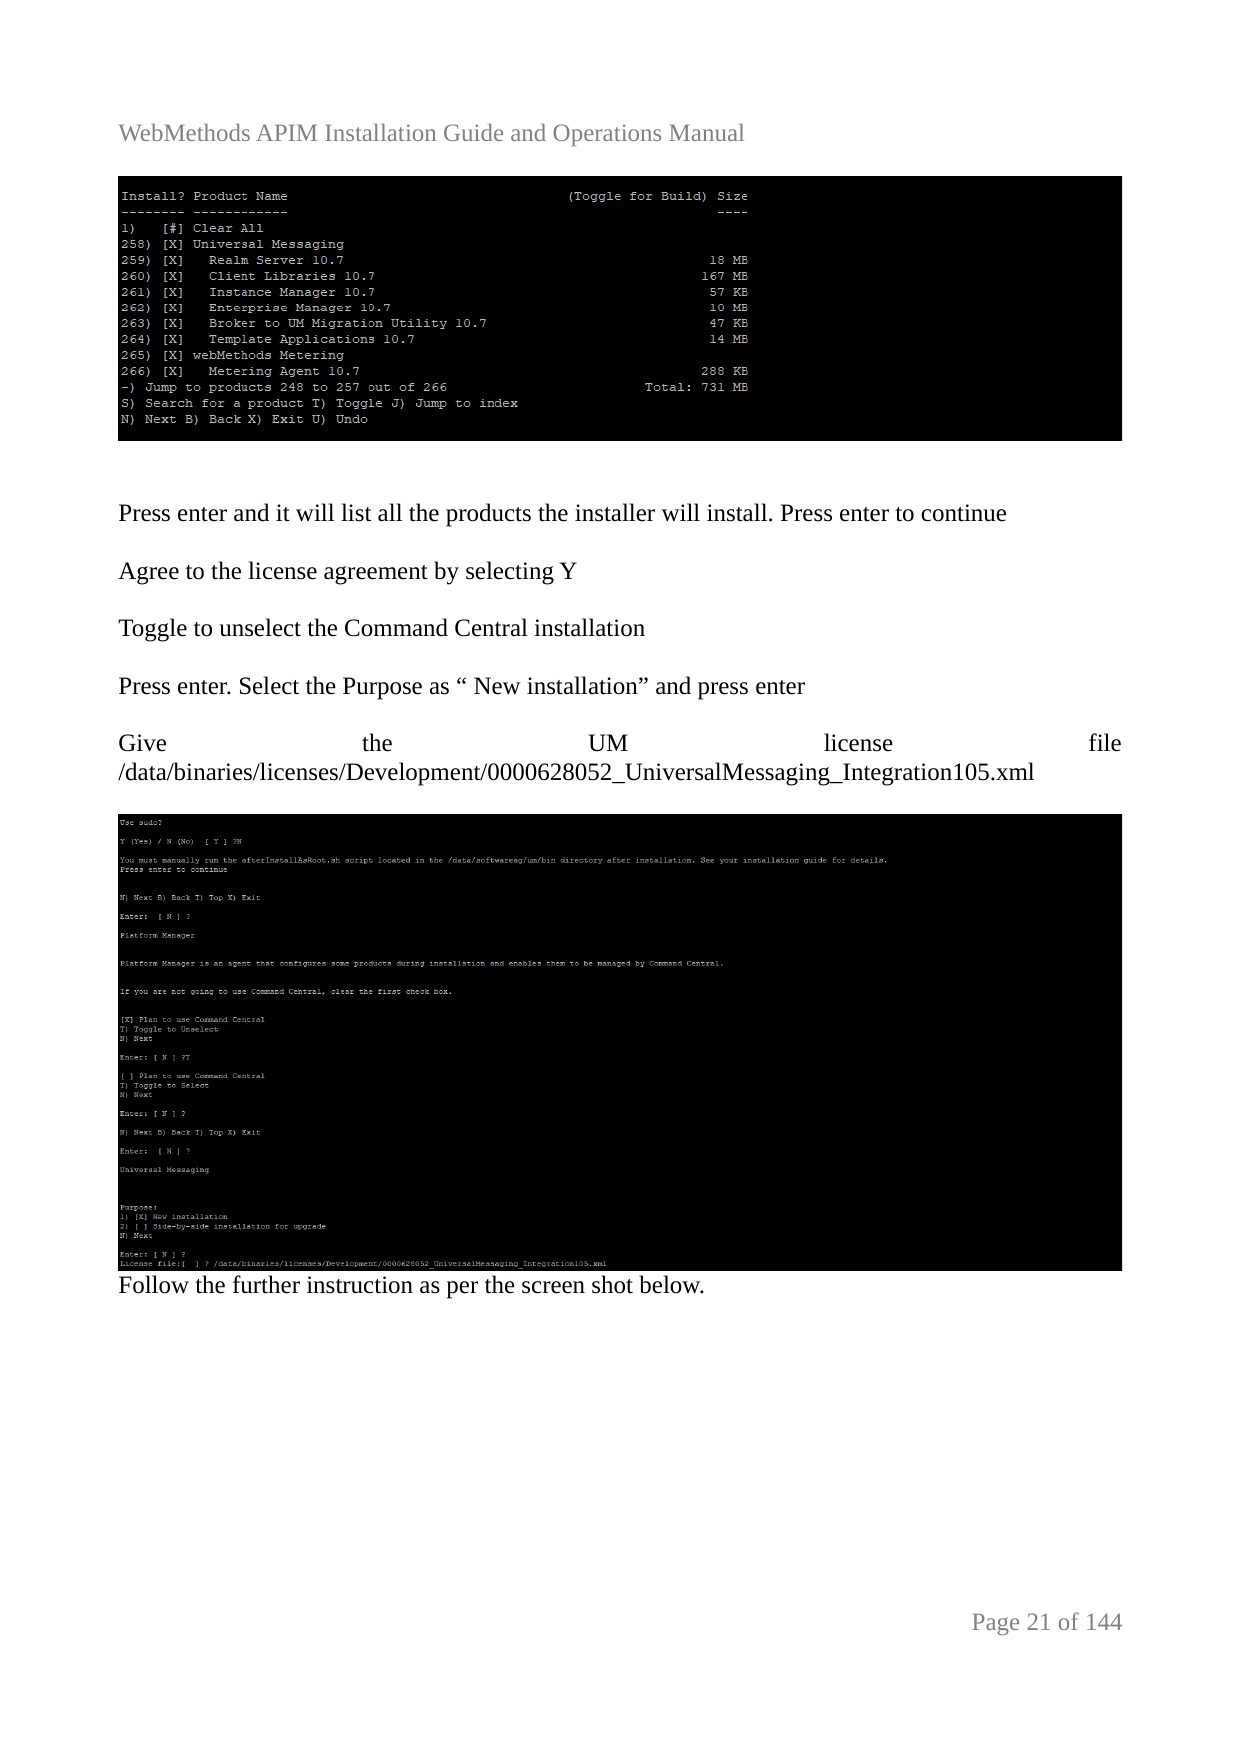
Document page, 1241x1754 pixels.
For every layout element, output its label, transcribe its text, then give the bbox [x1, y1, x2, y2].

text Toggle to unselect the Command Central installation [118, 613, 1122, 642]
picture [118, 814, 1123, 1271]
text Agree to the license agreement by selecting Y [118, 556, 1122, 585]
text Give the UM license file /data/binaries/licenses/Development/0000628052_UniversalMessaging_Integration105.xml [118, 728, 1122, 786]
text Press enter. Select the Purpose as “ New installation” and press enter [118, 671, 1122, 700]
text Press enter and it will list all the products the installer will install. Press enter to continue [118, 498, 1122, 527]
text Follow the further instruction as per the screen shot below. [118, 1271, 1122, 1299]
picture [118, 176, 1123, 441]
